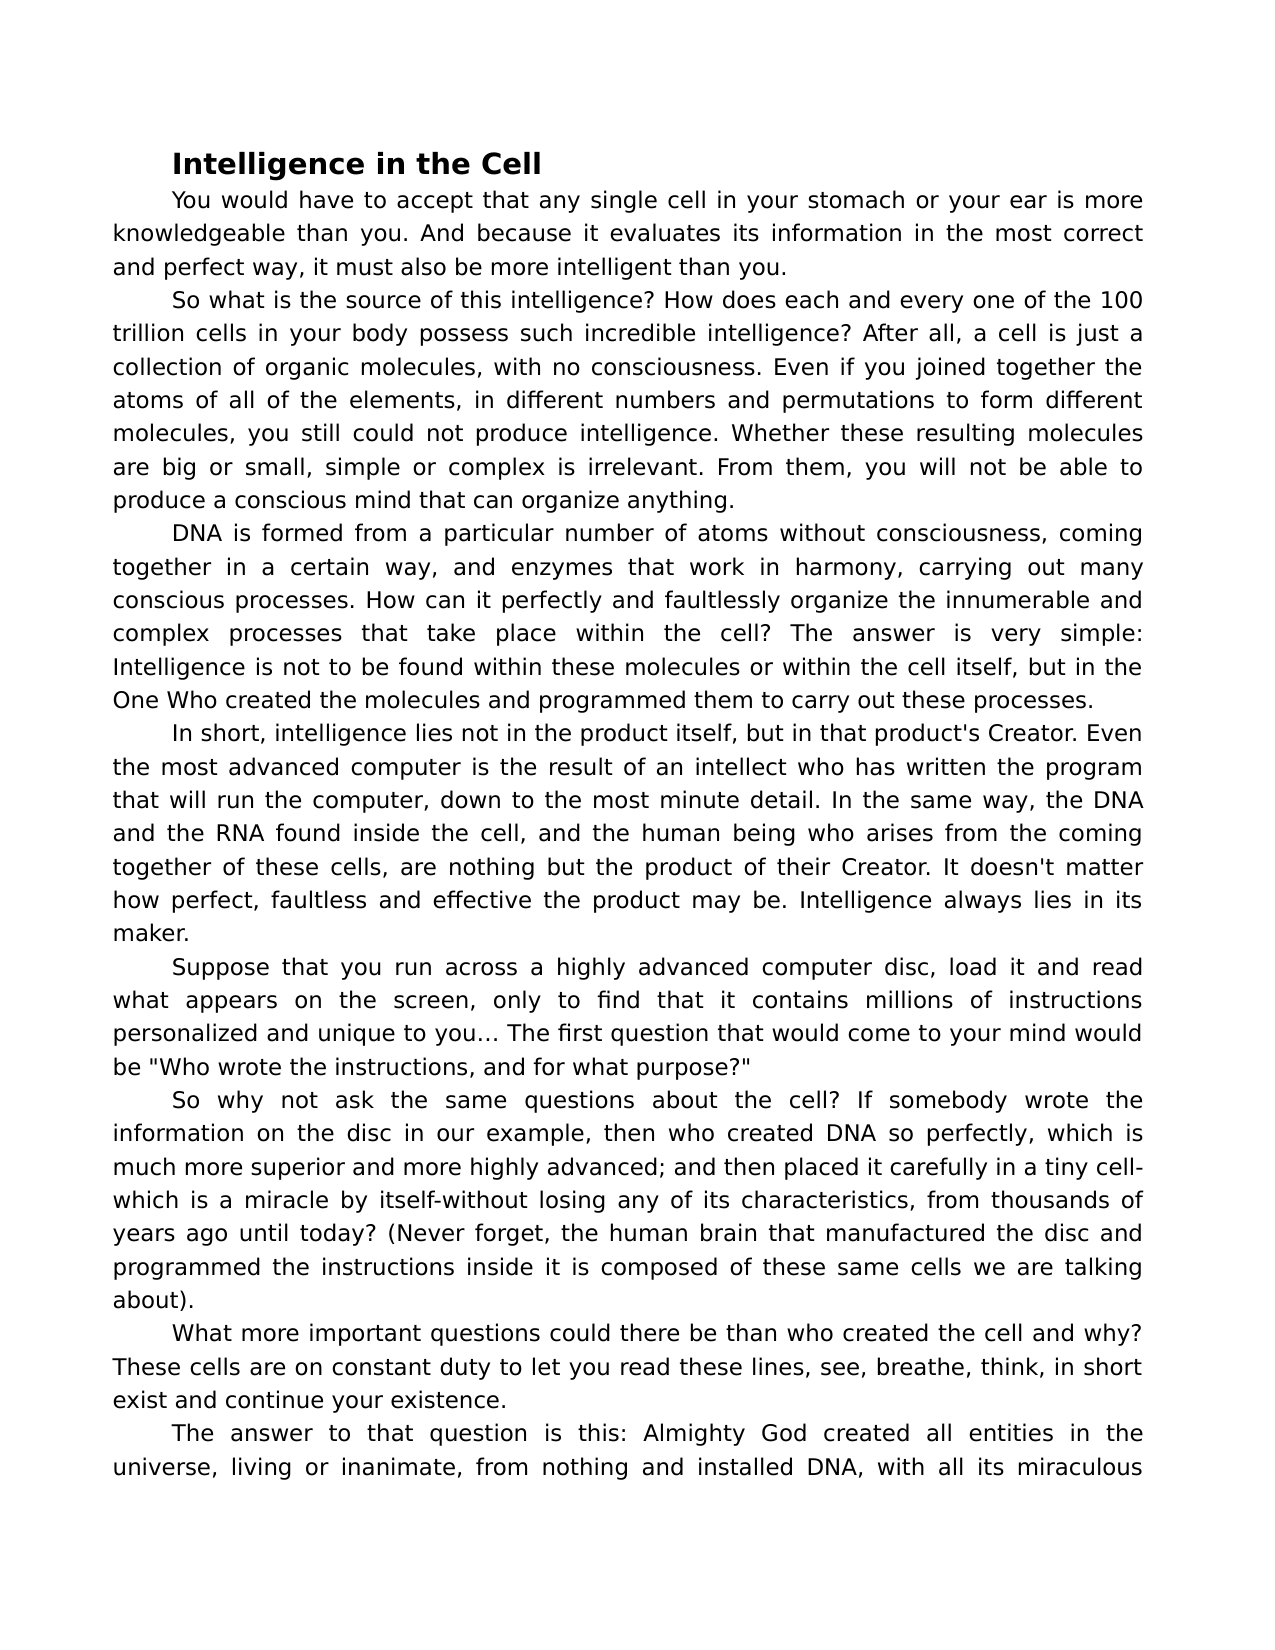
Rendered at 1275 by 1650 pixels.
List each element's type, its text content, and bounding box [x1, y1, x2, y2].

text So what is the source of this intelligence? How does each and every one of the 100 trillion cells in your body possess such incredible intelligence? After all, a cell is just a collection of organic molecules, with no consciousness. Even if you joined together the atoms of all of the elements, in different numbers and permutations to form different molecules, you still could not produce intelligence. Whether these resulting molecules are big or small, simple or complex is irrelevant. From them, you will not be able to produce a conscious mind that can organize anything. [112, 282, 1145, 515]
text Intelligence in the Cell [112, 148, 1145, 182]
text So why not ask the same questions about the cell? If somebody wrote the information on the disc in our example, then who created DNA so perfectly, which is much more superior and more highly advanced; and then placed it carefully in a tiny cell-which is a miracle by itself-without losing any of its characteristics, from thousands of years ago until today? (Never forget, the human brain that manufactured the disc and programmed the instructions inside it is composed of these same cells we are talking about). [112, 1082, 1145, 1315]
text The answer to that question is this: Almighty God created all entities in the universe, living or inanimate, from nothing and installed DNA, with all its miraculous [112, 1415, 1145, 1482]
text What more important questions could there be than who created the cell and why? These cells are on constant duty to let you read these lines, see, breathe, think, in short exist and continue your existence. [112, 1315, 1145, 1415]
text Suppose that you run across a highly advanced computer disc, load it and read what appears on the screen, only to find that it contains millions of instructions personalized and unique to you… The first question that would come to your mind would be "Who wrote the instructions, and for what purpose?" [112, 948, 1145, 1082]
text You would have to accept that any single cell in your stomach or your ear is more knowledgeable than you. And because it evaluates its information in the most correct and perfect way, it must also be more intelligent than you. [112, 182, 1145, 282]
text In short, intelligence lies not in the product itself, but in that product's Creator. Even the most advanced computer is the result of an intellect who has written the program that will run the computer, down to the most minute detail. In the same way, the DNA and the RNA found inside the cell, and the human being who arises from the coming together of these cells, are nothing but the product of their Creator. It doesn't matter how perfect, faultless and effective the product may be. Intelligence always lies in its maker. [112, 715, 1145, 948]
text DNA is formed from a particular number of atoms without consciousness, coming together in a certain way, and enzymes that work in harmony, carrying out many conscious processes. How can it perfectly and faultlessly organize the innumerable and complex processes that take place within the cell? The answer is very simple: Intelligence is not to be found within these molecules or within the cell itself, but in the One Who created the molecules and programmed them to carry out these processes. [112, 515, 1145, 715]
